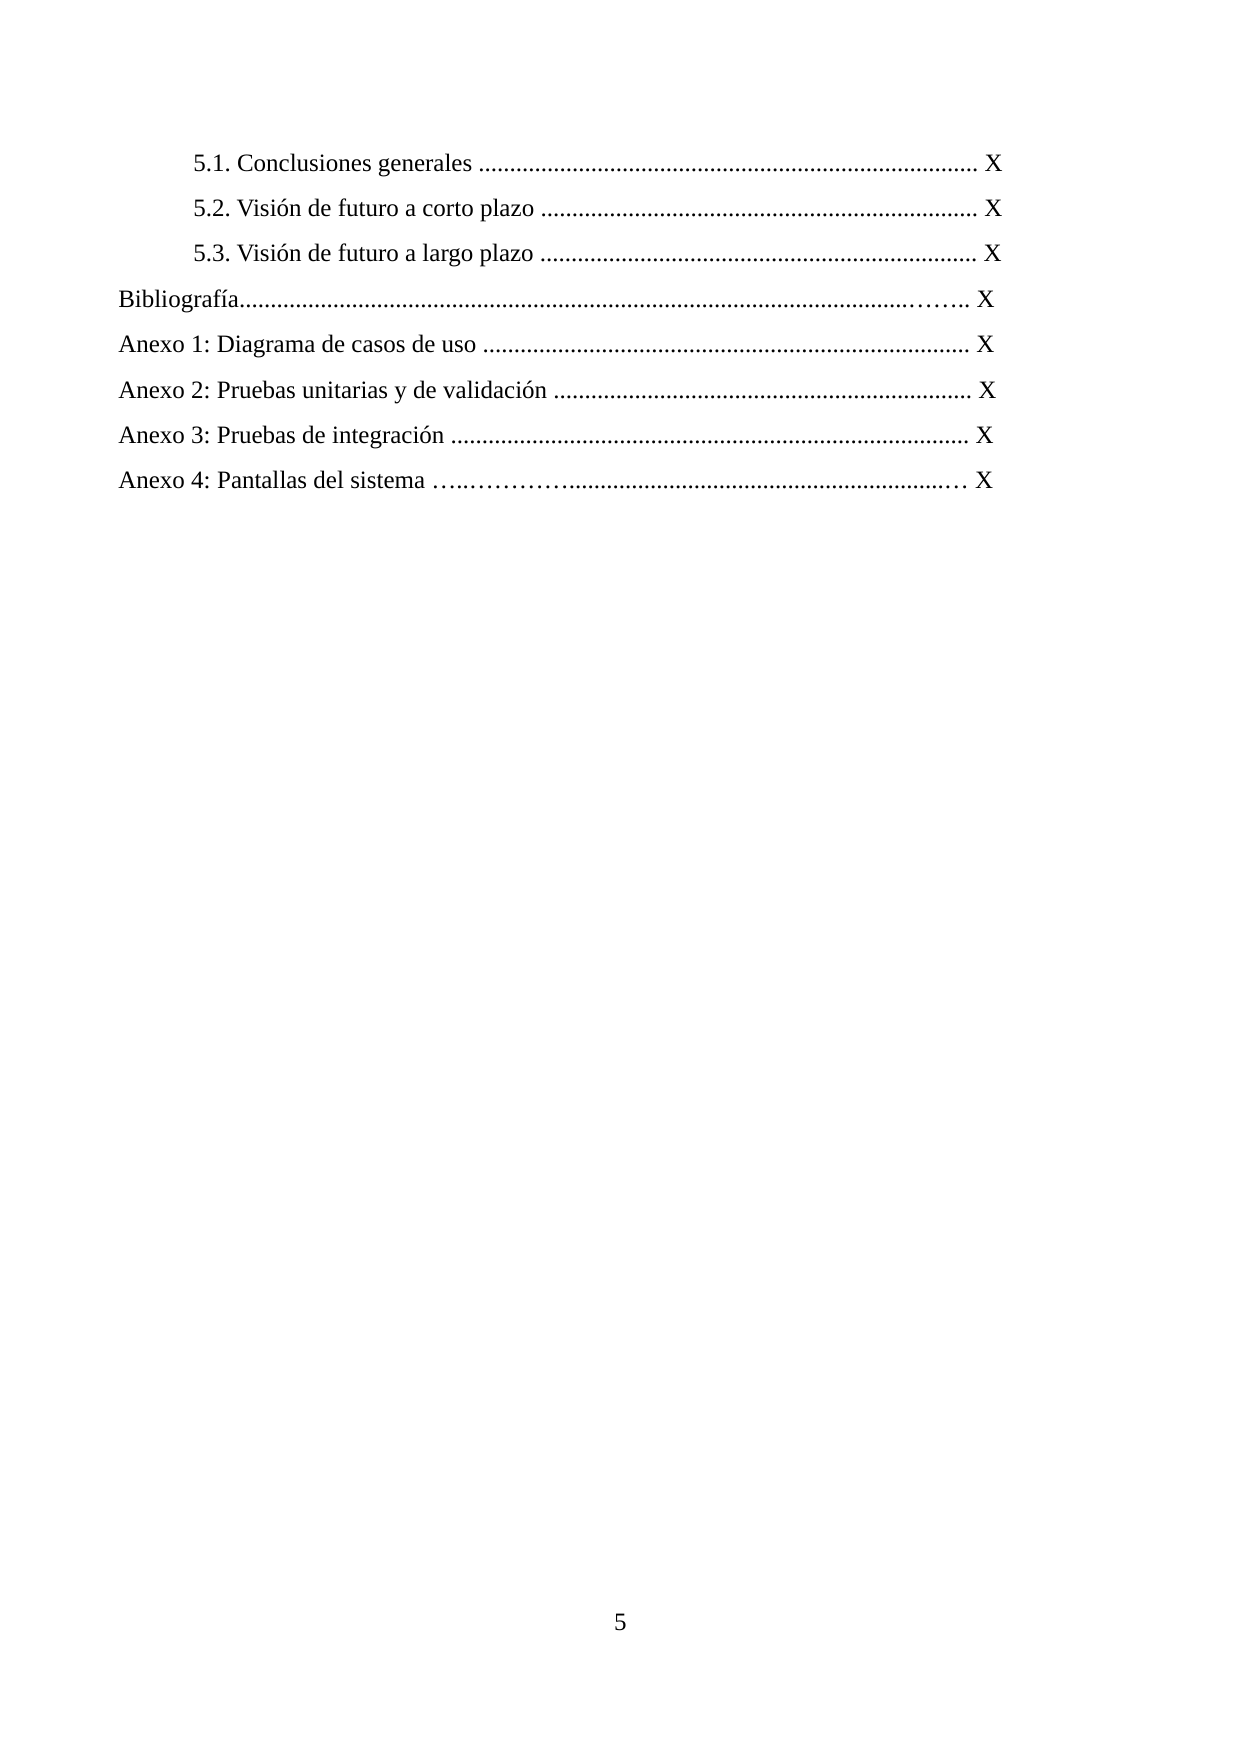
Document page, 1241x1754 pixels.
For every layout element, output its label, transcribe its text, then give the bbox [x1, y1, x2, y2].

text Anexo 1: Diagrama de casos de uso .............................................................................. X [118, 329, 1017, 358]
text 5.3. Visión de futuro a largo plazo ...................................................................... X [118, 238, 1017, 267]
text Anexo 3: Pruebas de integración ................................................................................... X [118, 420, 1017, 449]
text 5.1. Conclusiones generales ................................................................................ X [118, 148, 1017, 176]
text Anexo 4: Pantallas del sistema …..…………............................................................… X [118, 466, 1017, 494]
text Bibliografía...........................................................................................................…….. X [118, 284, 1017, 313]
text 5.2. Visión de futuro a corto plazo ...................................................................... X [118, 193, 1017, 222]
text Anexo 2: Pruebas unitarias y de validación ................................................................... X [118, 375, 1017, 403]
